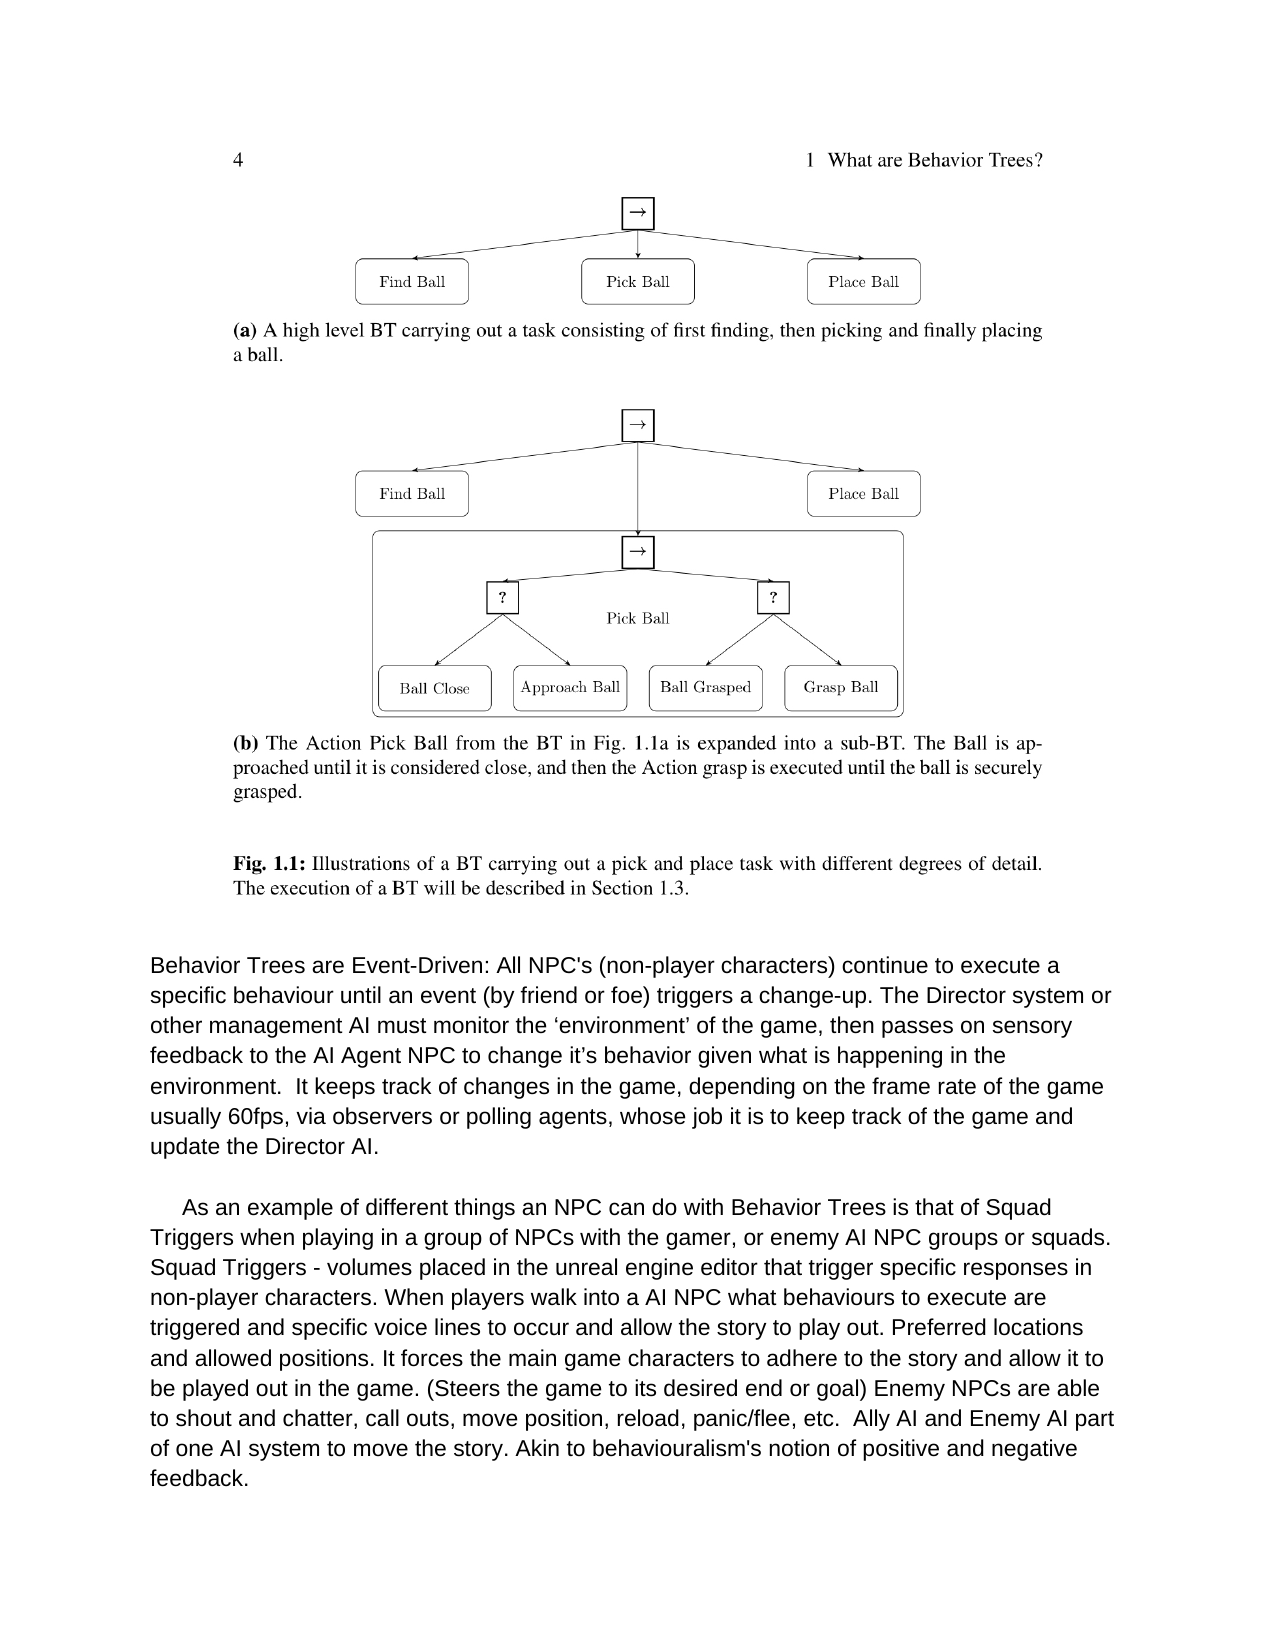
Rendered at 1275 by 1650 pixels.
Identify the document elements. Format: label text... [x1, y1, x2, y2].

text As an example of different things an NPC can do with Behavior Trees is that of Squad Triggers when playing in a group of NPCs with the gamer, or enemy AI NPC groups or squads. Squad Triggers - volumes placed in the unreal engine editor that trigger specific responses in non-player characters. When players walk into a AI NPC what behaviours to execute are triggered and specific voice lines to occur and allow the story to play out. Preferred locations and allowed positions. It forces the main game characters to adhere to the story and allow it to be played out in the game. (Steers the game to its desired end or goal) Enemy NPCs are able to shout and chatter, call outs, move position, reload, panic/flee, etc. Ally AI and Enemy AI part of one AI system to move the story. Akin to behaviouralism's notion of positive and negative feedback. [150, 1193, 1125, 1492]
text Behavior Trees are Event-Driven: All NPC's (non-player characters) continue to execute a specific behaviour until an event (by friend or foe) triggers a change-up. The Director system or other management AI must monitor the ‘environment’ of the game, then passes on sensory feedback to the AI Agent NPC to change it’s behavior given what is happening in the environment. It keeps track of changes in the game, depending on the frame rate of the game usually 60fps, via observers or polling agents, whose job it is to keep track of the game and update the Director AI. [150, 952, 1125, 1189]
picture [150, 150, 1125, 948]
